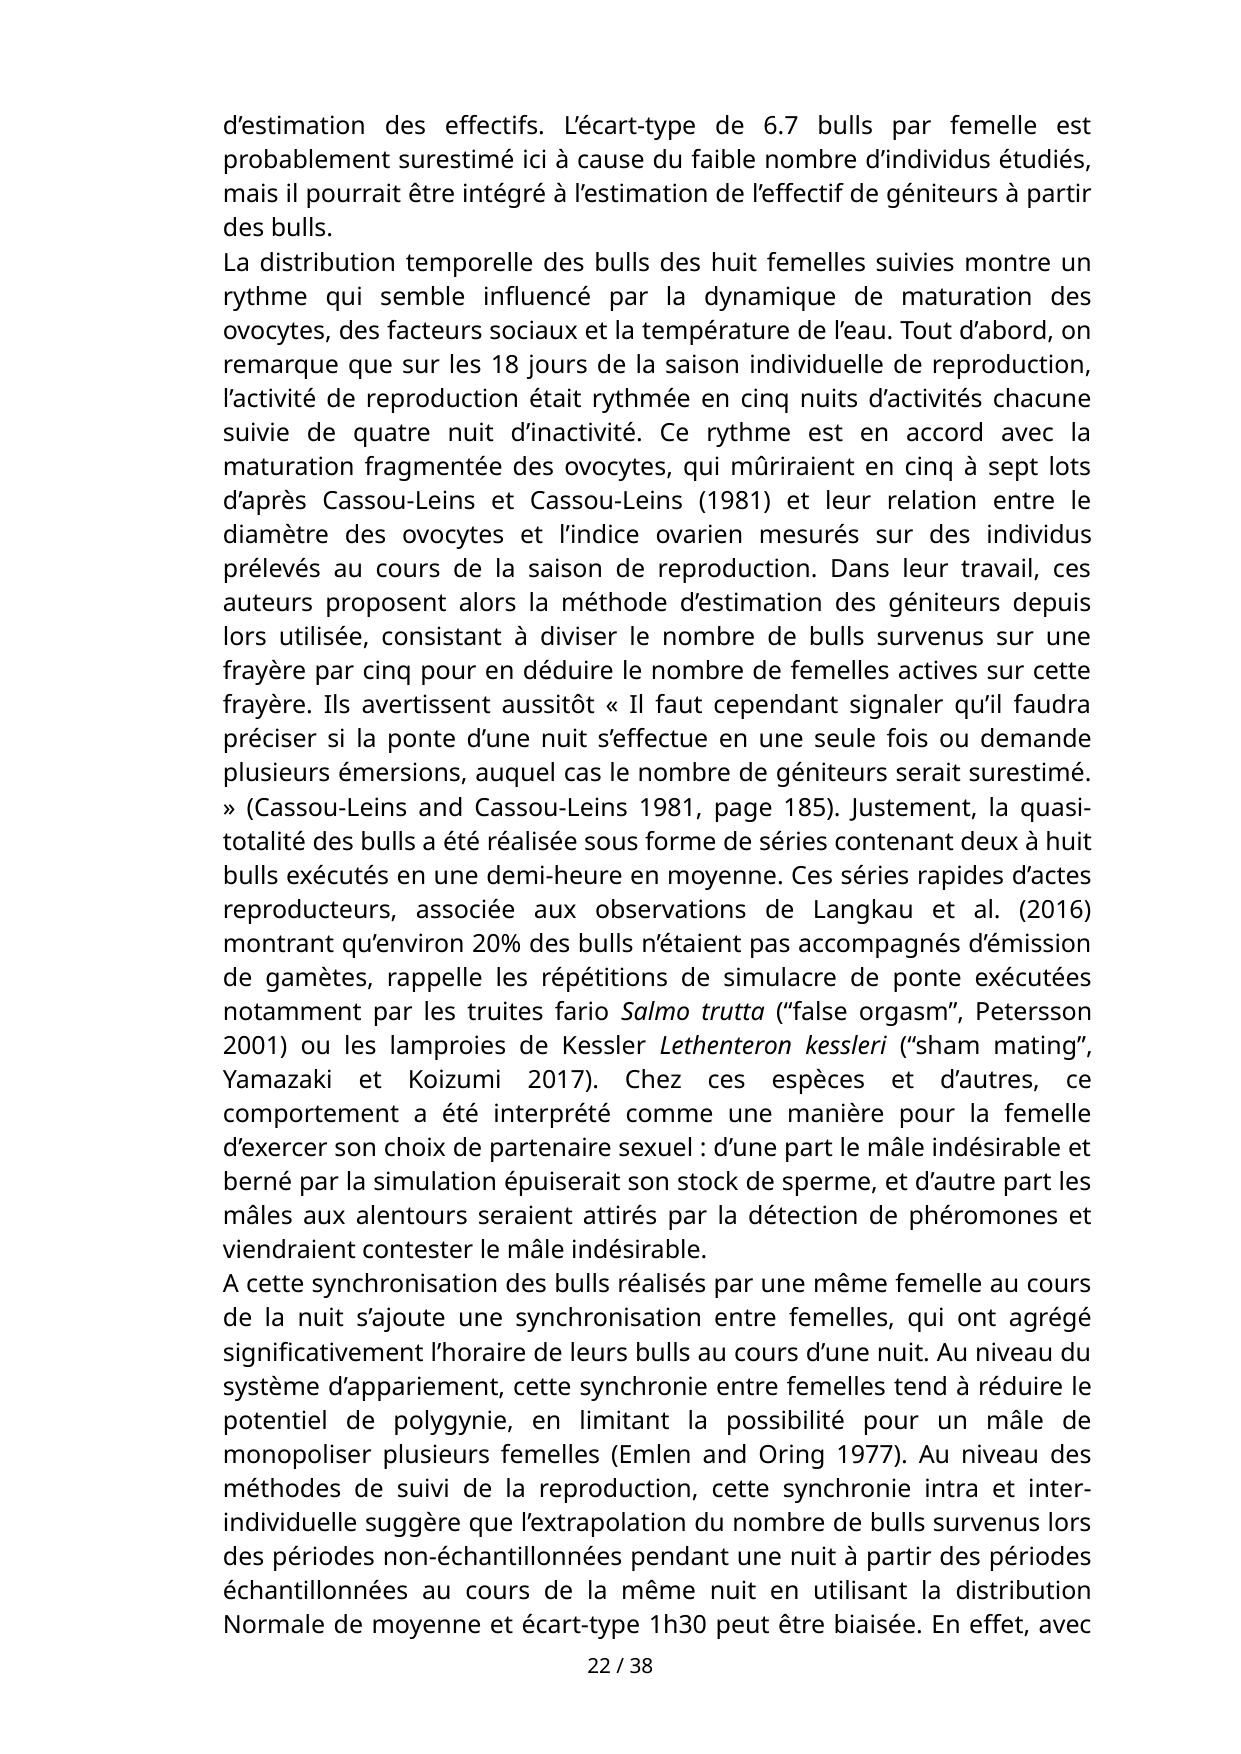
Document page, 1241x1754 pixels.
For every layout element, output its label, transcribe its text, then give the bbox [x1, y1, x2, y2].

text La distribution temporelle des bulls des huit femelles suivies montre un rythme qui semble influencé par la dynamique de maturation des ovocytes, des facteurs sociaux et la température de l’eau. Tout d’abord, on remarque que sur les 18 jours de la saison individuelle de reproduction, l’activité de reproduction était rythmée en cinq nuits d’activités chacune suivie de quatre nuit d’inactivité. Ce rythme est en accord avec la maturation fragmentée des ovocytes, qui mûriraient en cinq à sept lots d’après Cassou-Leins et Cassou-Leins (1981) et leur relation entre le diamètre des ovocytes et l’indice ovarien mesurés sur des individus prélevés au cours de la saison de reproduction. Dans leur travail, ces auteurs proposent alors la méthode d’estimation des géniteurs depuis lors utilisée, consistant à diviser le nombre de bulls survenus sur une frayère par cinq pour en déduire le nombre de femelles actives sur cette frayère. Ils avertissent aussitôt « Il faut cependant signaler qu’il faudra préciser si la ponte d’une nuit s’effectue en une seule fois ou demande plusieurs émersions, auquel cas le nombre de géniteurs serait surestimé. » (Cassou-Leins and Cassou-Leins 1981, page 185). Justement, la quasi-totalité des bulls a été réalisée sous forme de séries contenant deux à huit bulls exécutés en une demi-heure en moyenne. Ces séries rapides d’actes reproducteurs, associée aux observations de Langkau et al. (2016) montrant qu’environ 20% des bulls n’étaient pas accompagnés d’émission de gamètes, rappelle les répétitions de simulacre de ponte exécutées notamment par les truites fario Salmo trutta (“false orgasm”, Petersson 2001) ou les lamproies de Kessler Lethenteron kessleri (“sham mating”, Yamazaki et Koizumi 2017). Chez ces espèces et d’autres, ce comportement a été interprété comme une manière pour la femelle d’exercer son choix de partenaire sexuel : d’une part le mâle indésirable et berné par la simulation épuiserait son stock de sperme, et d’autre part les mâles aux alentours seraient attirés par la détection de phéromones et viendraient contester le mâle indésirable. [223, 244, 1093, 1266]
text A cette synchronisation des bulls réalisés par une même femelle au cours de la nuit s’ajoute une synchronisation entre femelles, qui ont agrégé significativement l’horaire de leurs bulls au cours d’une nuit. Au niveau du système d’appariement, cette synchronie entre femelles tend à réduire le potentiel de polygynie, en limitant la possibilité pour un mâle de monopoliser plusieurs femelles (Emlen and Oring 1977). Au niveau des méthodes de suivi de la reproduction, cette synchronie intra et inter-individuelle suggère que l’extrapolation du nombre de bulls survenus lors des périodes non-échantillonnées pendant une nuit à partir des périodes échantillonnées au cours de la même nuit en utilisant la distribution Normale de moyenne et écart-type 1h30 peut être biaisée. En effet, avec [223, 1266, 1093, 1641]
text d’estimation des effectifs. L’écart-type de 6.7 bulls par femelle est probablement surestimé ici à cause du faible nombre d’individus étudiés, mais il pourrait être intégré à l’estimation de l’effectif de géniteurs à partir des bulls. [223, 108, 1093, 244]
